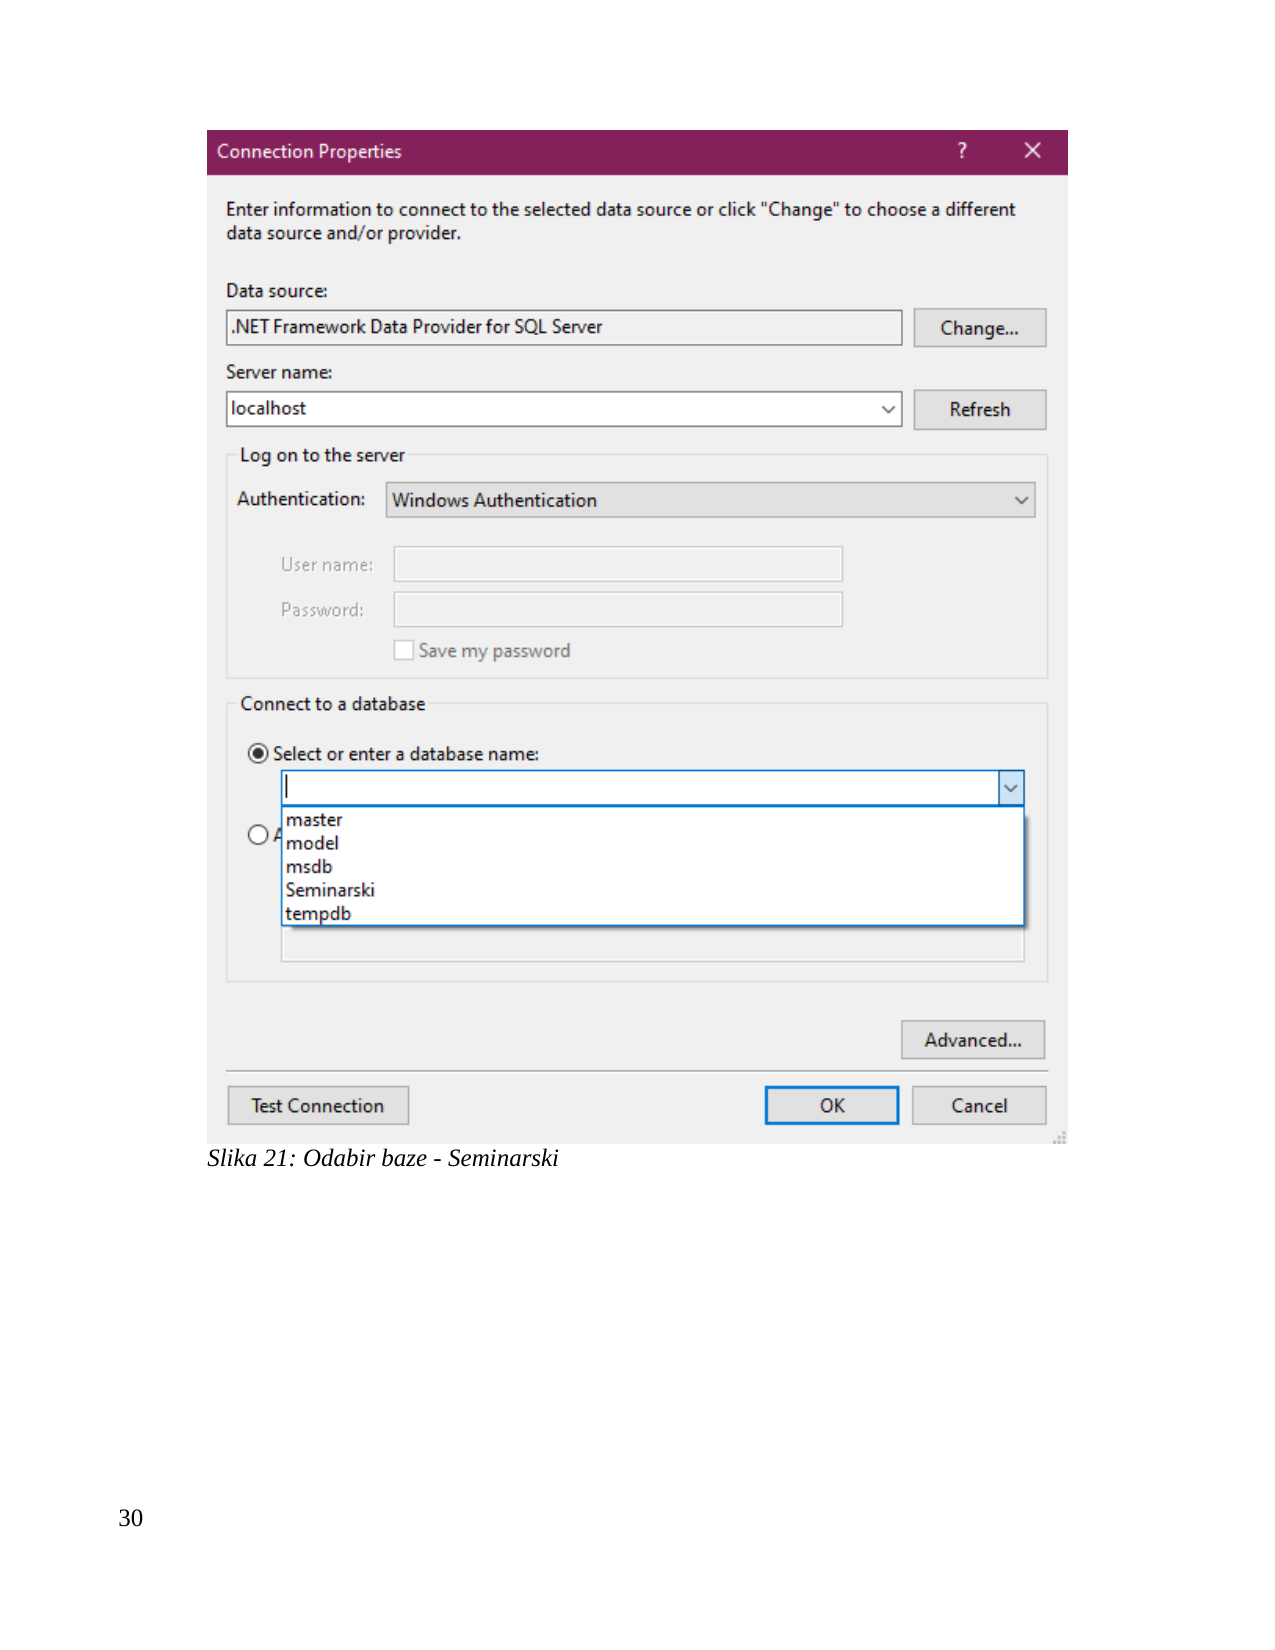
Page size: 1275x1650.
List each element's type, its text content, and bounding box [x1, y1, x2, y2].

text Slika 21: Odabir baze - Seminarski [207, 1144, 1068, 1172]
picture [207, 130, 1068, 1144]
